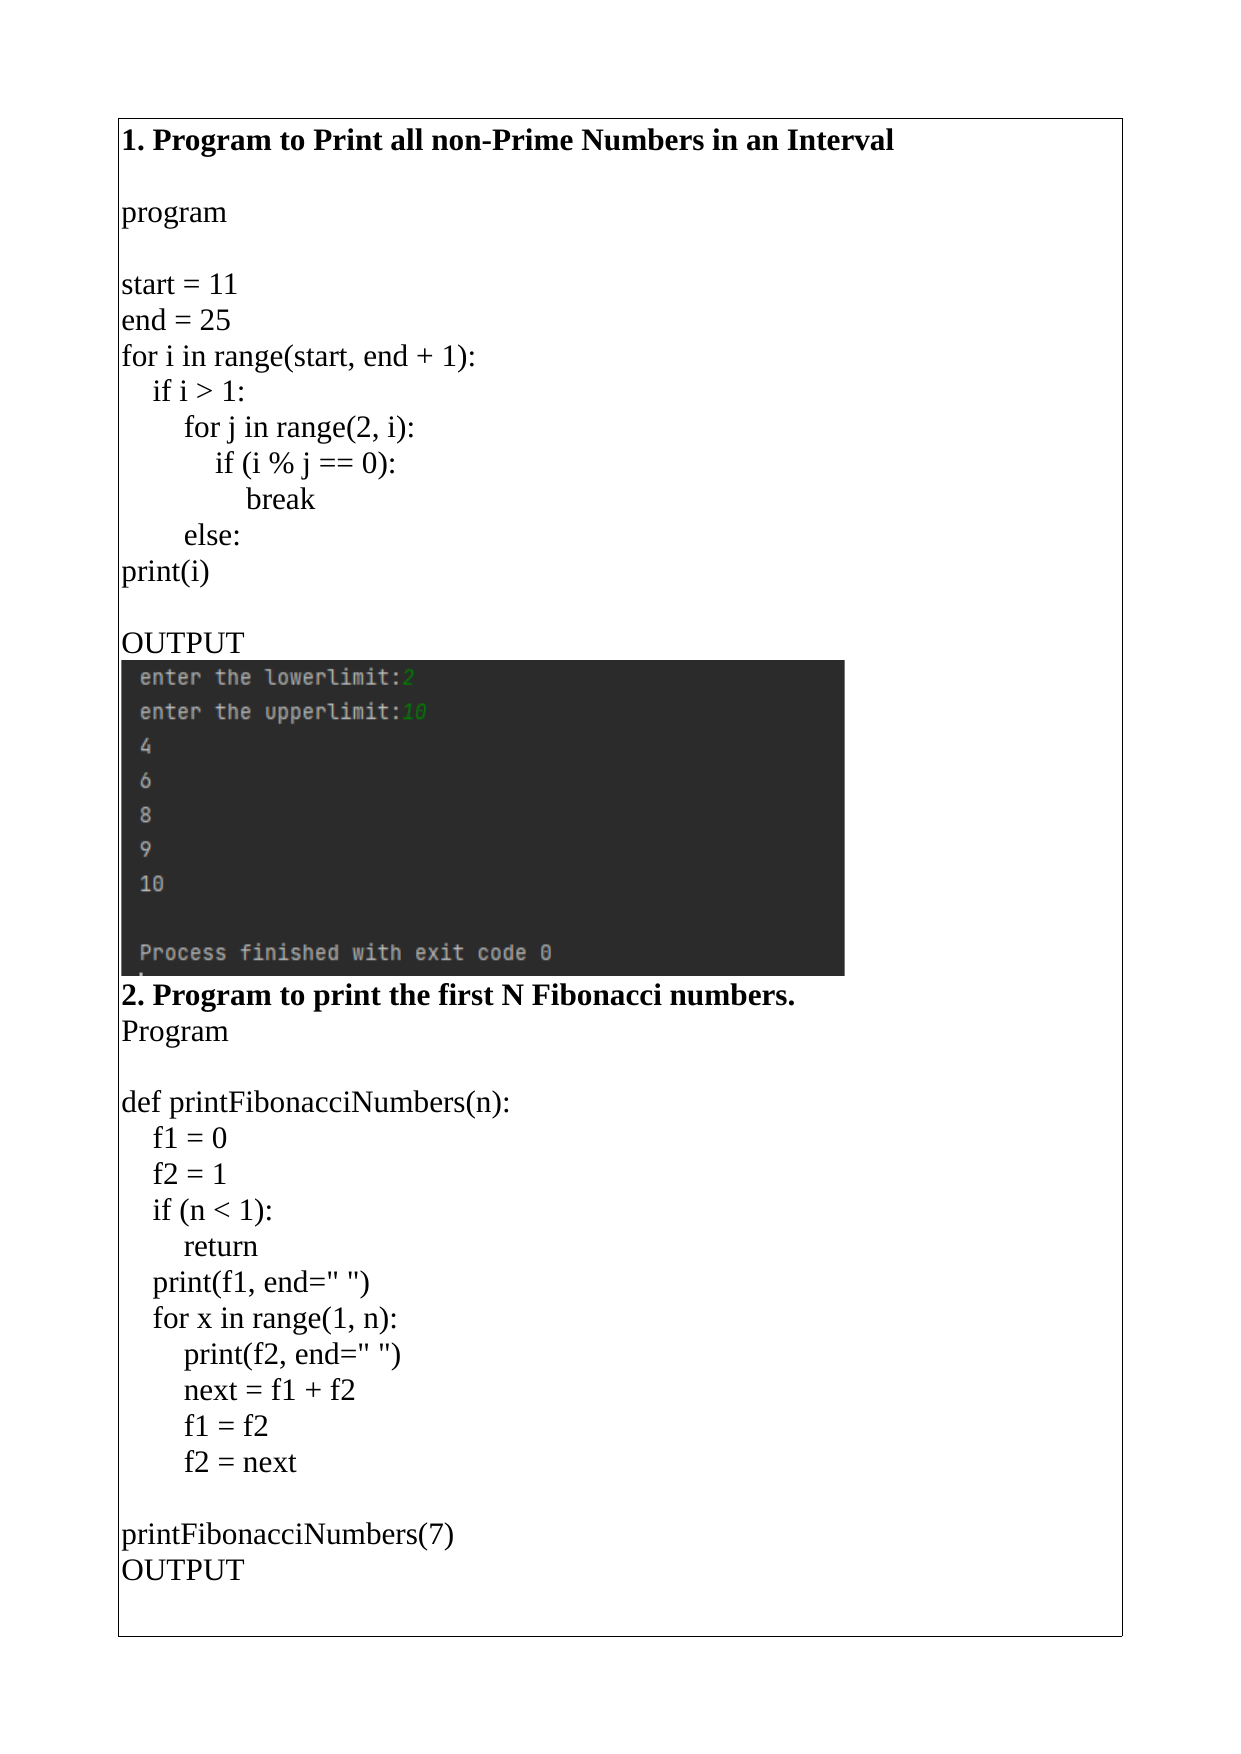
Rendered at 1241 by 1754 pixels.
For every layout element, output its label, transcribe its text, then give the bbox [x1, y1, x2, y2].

text OUTPUT [121, 624, 1119, 660]
text program [121, 193, 1119, 229]
text f1 = 0 [121, 1119, 1119, 1156]
text if (i % j == 0): [121, 444, 1119, 481]
text else: [121, 516, 1119, 552]
text 1. Program to Print all non-Prime Numbers in an Interval [121, 121, 1119, 157]
text if i > 1: [121, 373, 1119, 409]
text print(i) [121, 552, 1119, 588]
text end = 25 [121, 301, 1119, 337]
text printFibonacciNumbers(7) [121, 1515, 1119, 1551]
text def printFibonacciNumbers(n): [121, 1084, 1119, 1119]
text return [121, 1227, 1119, 1263]
text for j in range(2, i): [121, 409, 1119, 444]
text if (n < 1): [121, 1191, 1119, 1227]
picture [121, 660, 845, 976]
text start = 11 [121, 265, 1119, 301]
text f2 = next [121, 1443, 1119, 1479]
text print(f2, end=" ") [121, 1335, 1119, 1371]
text f2 = 1 [121, 1156, 1119, 1191]
text for x in range(1, n): [121, 1299, 1119, 1335]
text next = f1 + f2 [121, 1371, 1119, 1407]
text Program [121, 1012, 1119, 1048]
text OUTPUT [121, 1551, 1119, 1587]
text for i in range(start, end + 1): [121, 337, 1119, 373]
text print(f1, end=" ") [121, 1263, 1119, 1299]
text break [121, 481, 1119, 516]
text 2. Program to print the first N Fibonacci numbers. [121, 976, 1119, 1012]
text f1 = f2 [121, 1407, 1119, 1443]
